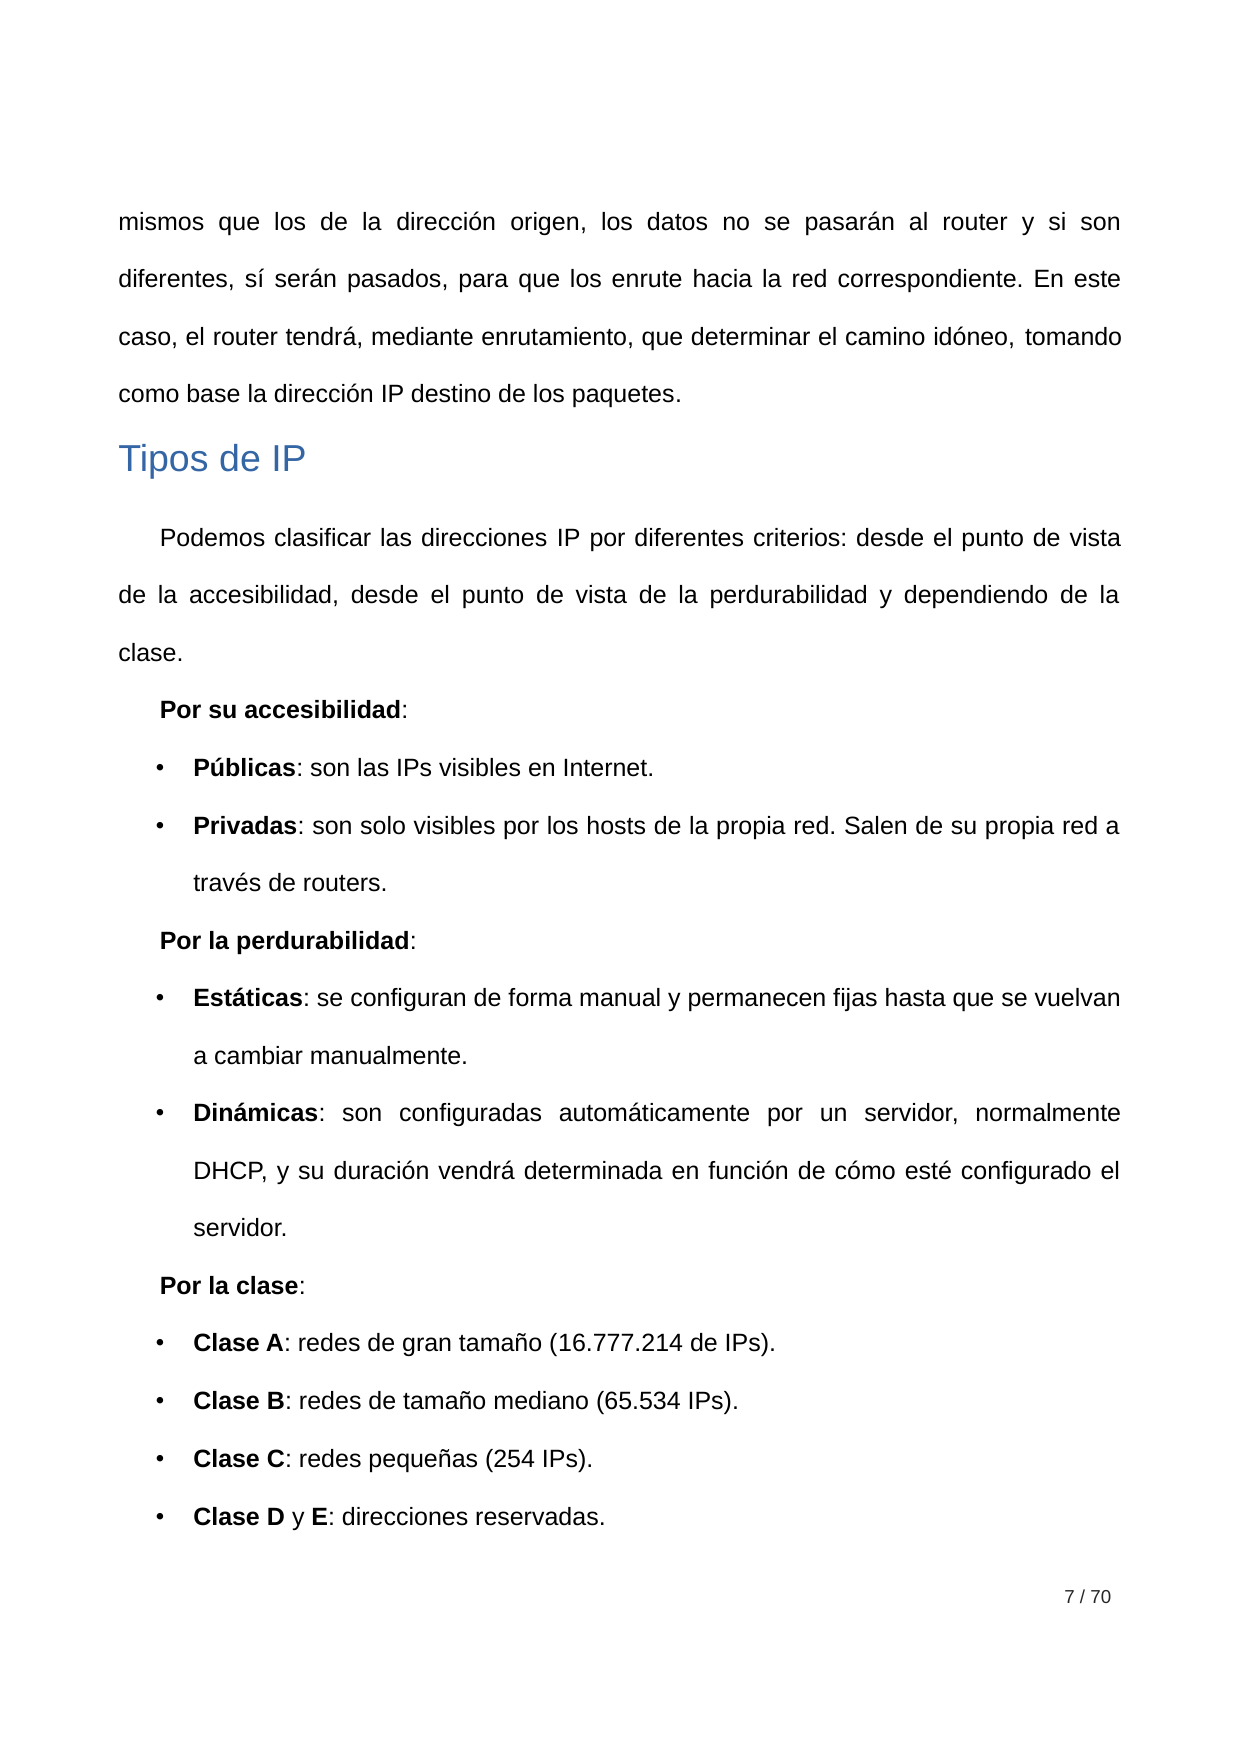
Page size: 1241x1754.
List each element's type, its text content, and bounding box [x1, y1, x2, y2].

list Clase C: redes pequeñas (254 IPs). [156, 1444, 1122, 1473]
text Por la clase: [118, 1271, 1122, 1300]
text Podemos clasificar las direcciones IP por diferentes criterios: desde el punto de vista de la accesibilidad, desde el punto de vista de la perdurabilidad y dependiendo de la clase. [118, 523, 1122, 667]
list Estáticas: se configuran de forma manual y permanecen fijas hasta que se vuelvan a cambiar manualmente. [156, 983, 1122, 1069]
list Clase B: redes de tamaño mediano (65.534 IPs). [156, 1386, 1122, 1415]
list Públicas: son las IPs visibles en Internet. [156, 753, 1122, 782]
text Por la perdurabilidad: [118, 926, 1122, 954]
list Dinámicas: son configuradas automáticamente por un servidor, normalmente DHCP, y su duración vendrá determinada en función de cómo esté configurado el servidor. [156, 1098, 1122, 1242]
list Privadas: son solo visibles por los hosts de la propia red. Salen de su propia red a través de routers. [156, 811, 1122, 897]
text Tipos de IP [118, 437, 1122, 480]
text Por su accesibilidad: [118, 695, 1122, 724]
text mismos que los de la dirección origen, los datos no se pasarán al router y si son diferentes, sí serán pasados, para que los enrute hacia la red correspondiente. En este caso, el router tendrá, mediante enrutamiento, que determinar el camino idóneo, tomando como base la dirección IP destino de los paquetes. [118, 207, 1122, 408]
list Clase A: redes de gran tamaño (16.777.214 de IPs). [156, 1328, 1122, 1357]
list Clase D y E: direcciones reservadas. [156, 1502, 1122, 1530]
